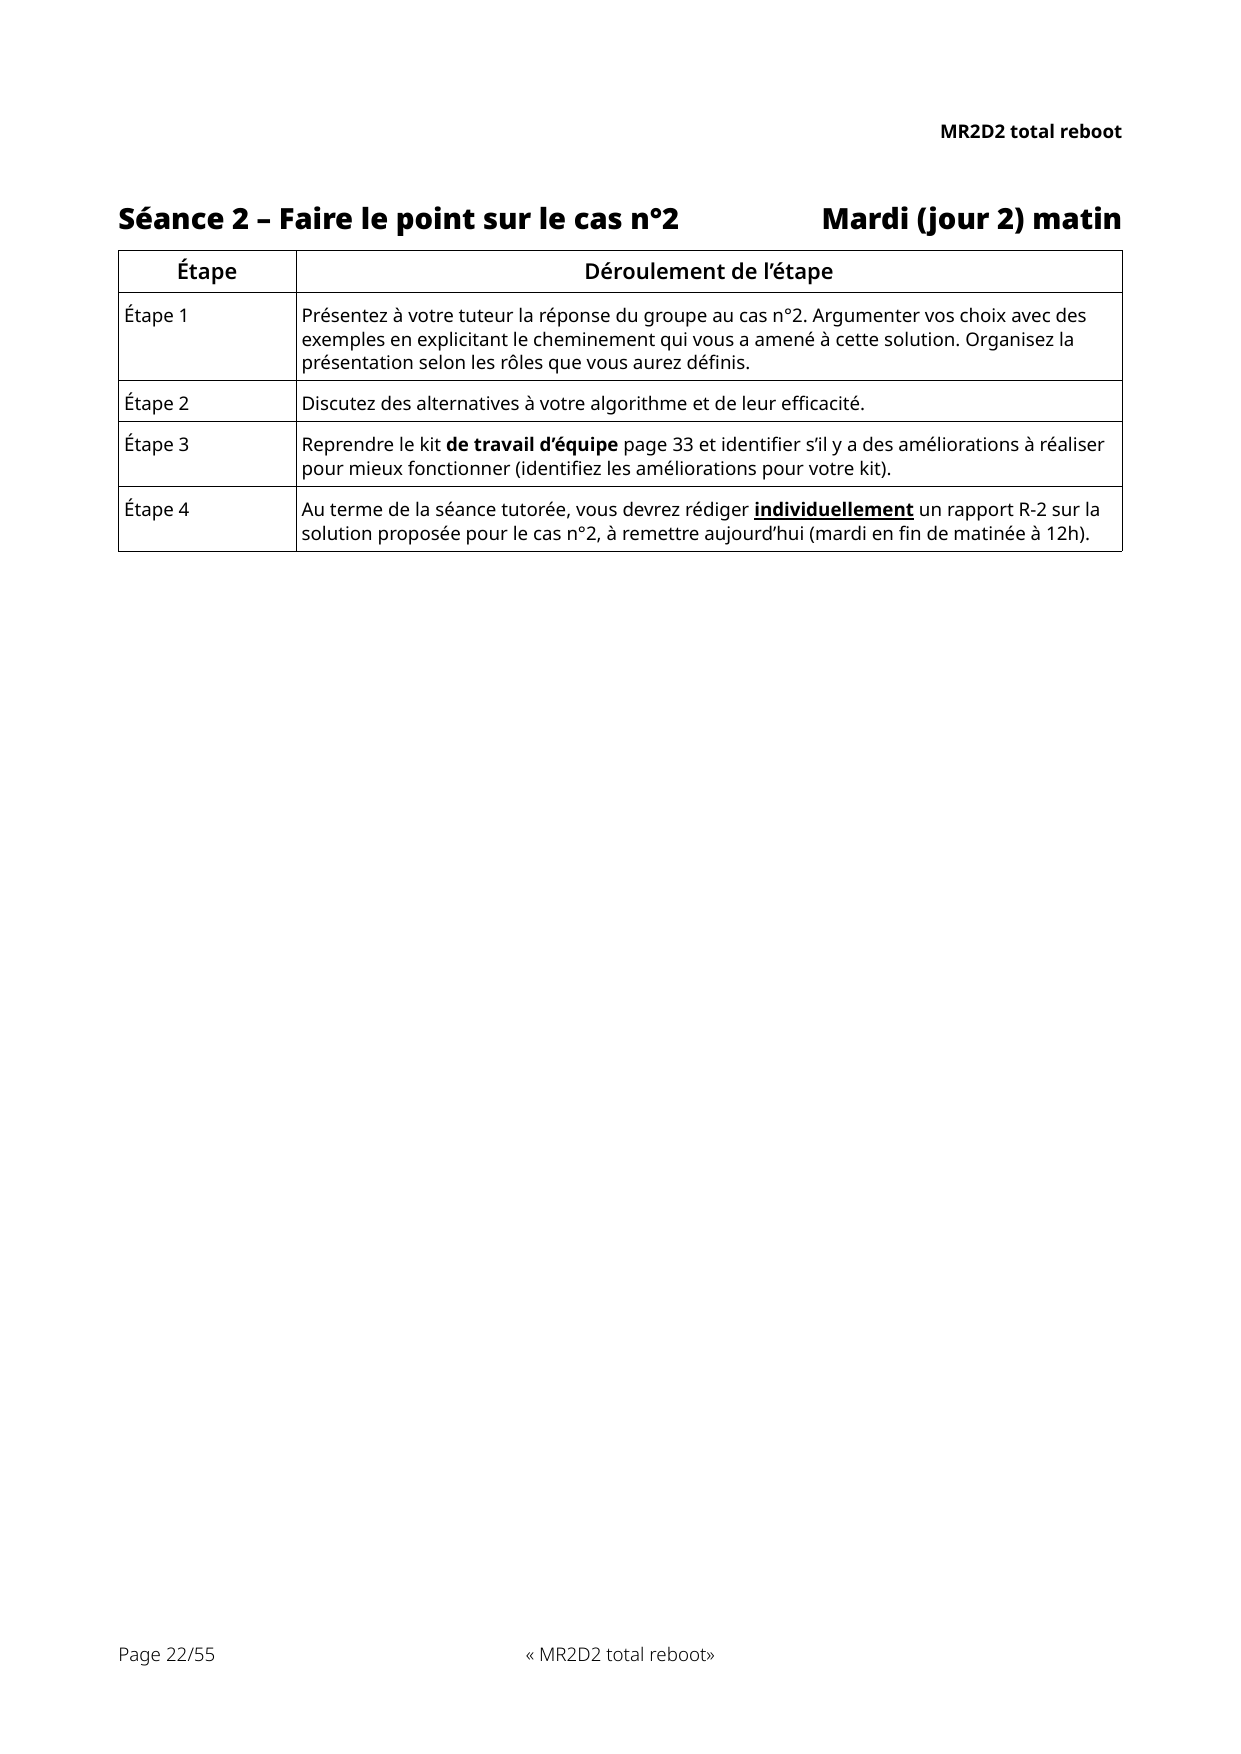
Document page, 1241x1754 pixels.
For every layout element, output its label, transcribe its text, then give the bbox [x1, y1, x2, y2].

table_header Déroulement de l’étape [297, 251, 1122, 292]
table_cell Discutez des alternatives à votre algorithme et de leur efficacité. [297, 381, 1122, 421]
subtitle Séance 2 – Faire le point sur le cas n°2 Mardi (jour 2) matin [118, 198, 1122, 238]
table_cell Étape 2 [119, 381, 296, 421]
table_cell Reprendre le kit de travail d’équipe page 32 et identifier s’il y a des améliorations à réaliser pour mieux fonctionner (identifiez les améliorations pour votre kit). [297, 422, 1122, 486]
table_header Étape [119, 251, 296, 292]
table_cell Présentez à votre tuteur la réponse du groupe au cas n°2. Argumenter vos choix avec des exemples en explicitant le cheminement qui vous a amené à cette solution. Organisez la présentation selon les rôles que vous aurez définis. [297, 293, 1122, 380]
table_cell Étape 4 [119, 487, 296, 551]
table_cell Étape 3 [119, 422, 296, 486]
table_cell Au terme de la séance tutorée, vous devrez rédiger individuellement un rapport R-2 sur la solution proposée pour le cas n°2, à remettre aujourd’hui (mardi en fin de matinée à 12h). [297, 487, 1122, 551]
table_cell Étape 1 [119, 293, 296, 380]
